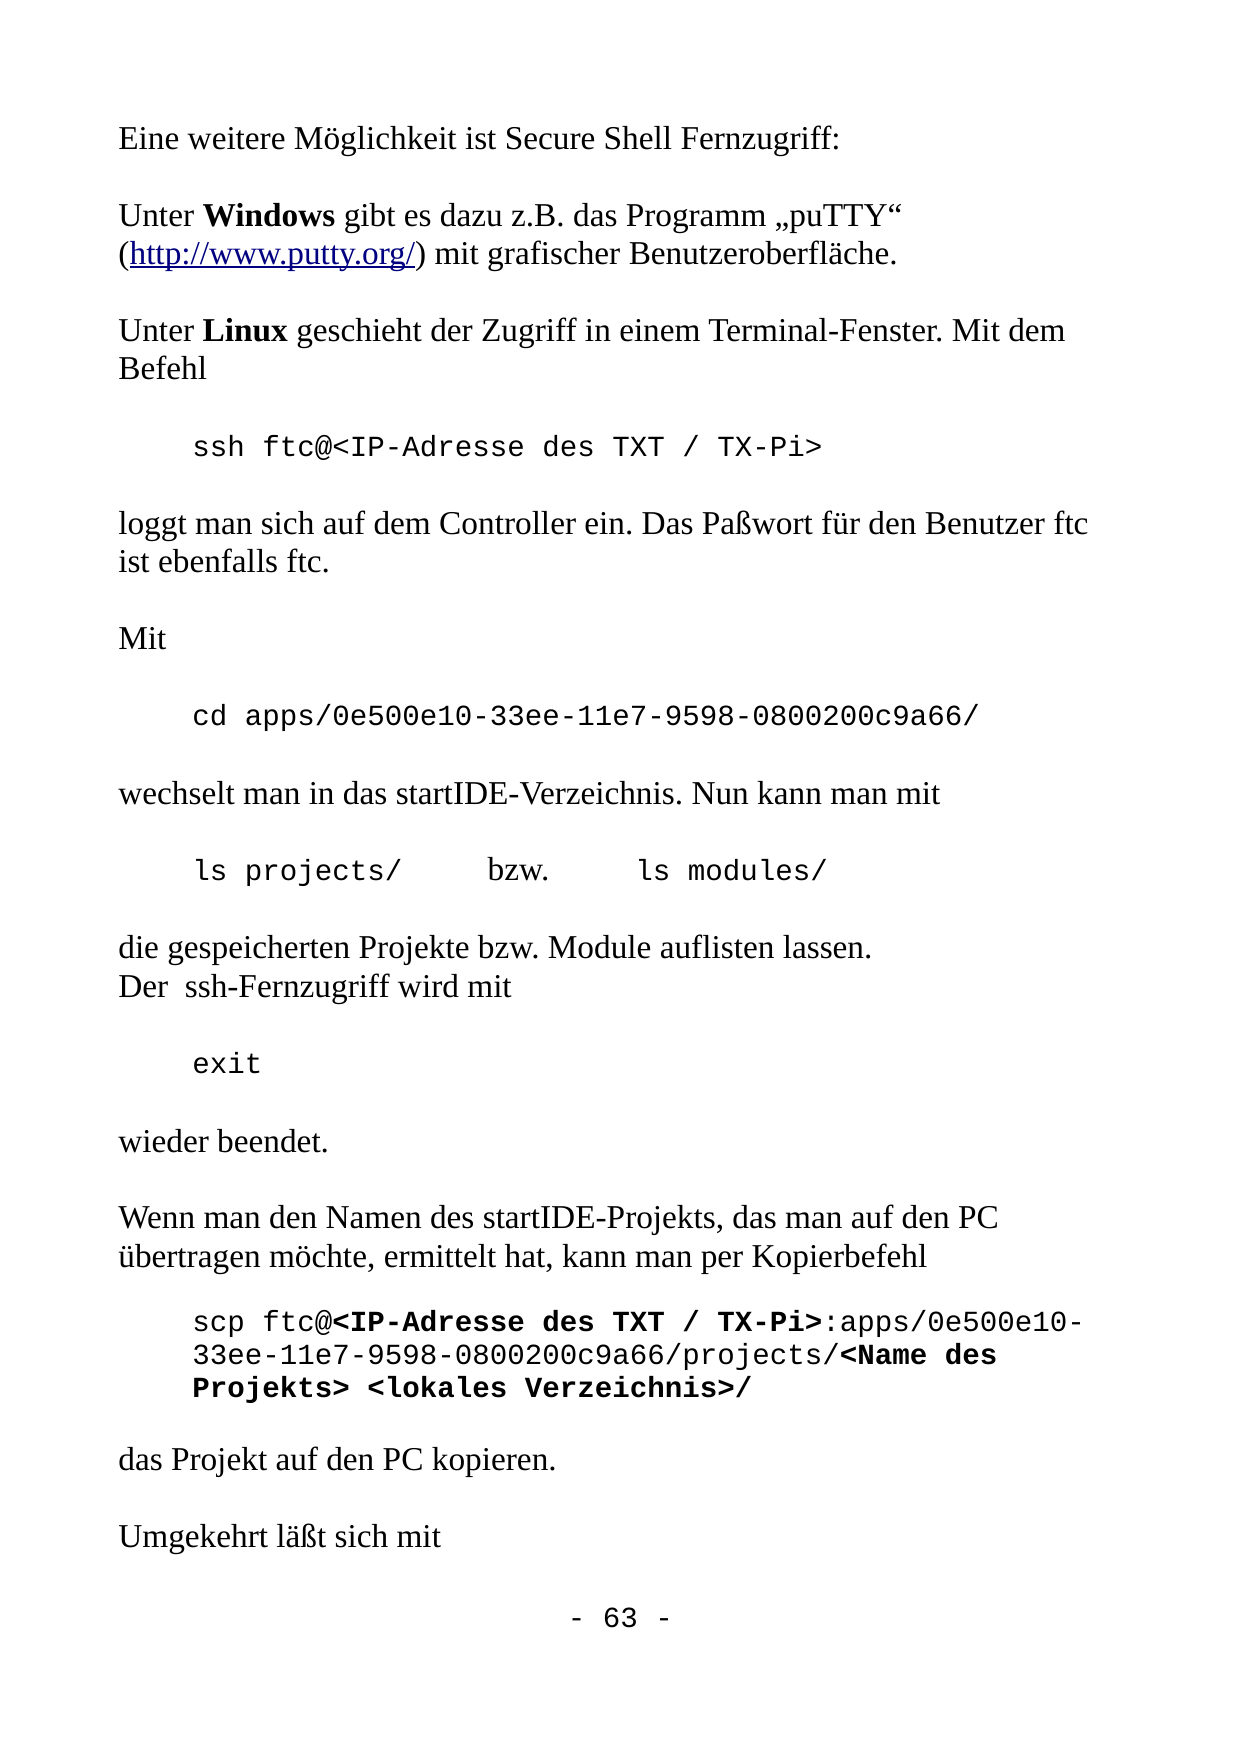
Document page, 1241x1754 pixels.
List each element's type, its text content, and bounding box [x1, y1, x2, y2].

text Unter Windows gibt es dazu z.B. das Programm „puTTY“ (http://www.putty.org/) mit grafischer Benutzeroberfläche. [118, 195, 1122, 271]
text cd apps/0e500e10-33ee-11e7-9598-0800200c9a66/ [118, 695, 1122, 734]
text loggt man sich auf dem Controller ein. Das Paßwort für den Benutzer ftc ist ebenfalls ftc. [118, 503, 1122, 580]
text Mit [118, 618, 1122, 656]
text wieder beendet. [118, 1121, 1122, 1159]
text Unter Linux geschieht der Zugriff in einem Terminal-Fenster. Mit dem Befehl [118, 310, 1122, 386]
text ls projects/ bzw. ls modules/ [118, 849, 1122, 889]
text die gespeicherten Projekte bzw. Module auflisten lassen. [118, 928, 1122, 966]
text Wenn man den Namen des startIDE-Projekts, das man auf den PC übertragen möchte, ermittelt hat, kann man per Kopierbefehl [118, 1198, 1122, 1274]
text scp ftc@<IP-Adresse des TXT / TX-Pi>:apps/0e500e10- 33ee-11e7-9598-0800200c9a66/projects/<Name des Projekts> <lokales Verzeichnis>/ [118, 1307, 1122, 1406]
text exit [118, 1043, 1122, 1083]
text Der ssh-Fernzugriff wird mit [118, 966, 1122, 1004]
text das Projekt auf den PC kopieren. [118, 1439, 1122, 1478]
text wechselt man in das startIDE-Verzeichnis. Nun kann man mit [118, 773, 1122, 811]
text ssh ftc@<IP-Adresse des TXT / TX-Pi> [118, 425, 1122, 465]
text Eine weitere Möglichkeit ist Secure Shell Fernzugriff: [118, 118, 1122, 156]
text Umgekehrt läßt sich mit [118, 1516, 1122, 1583]
